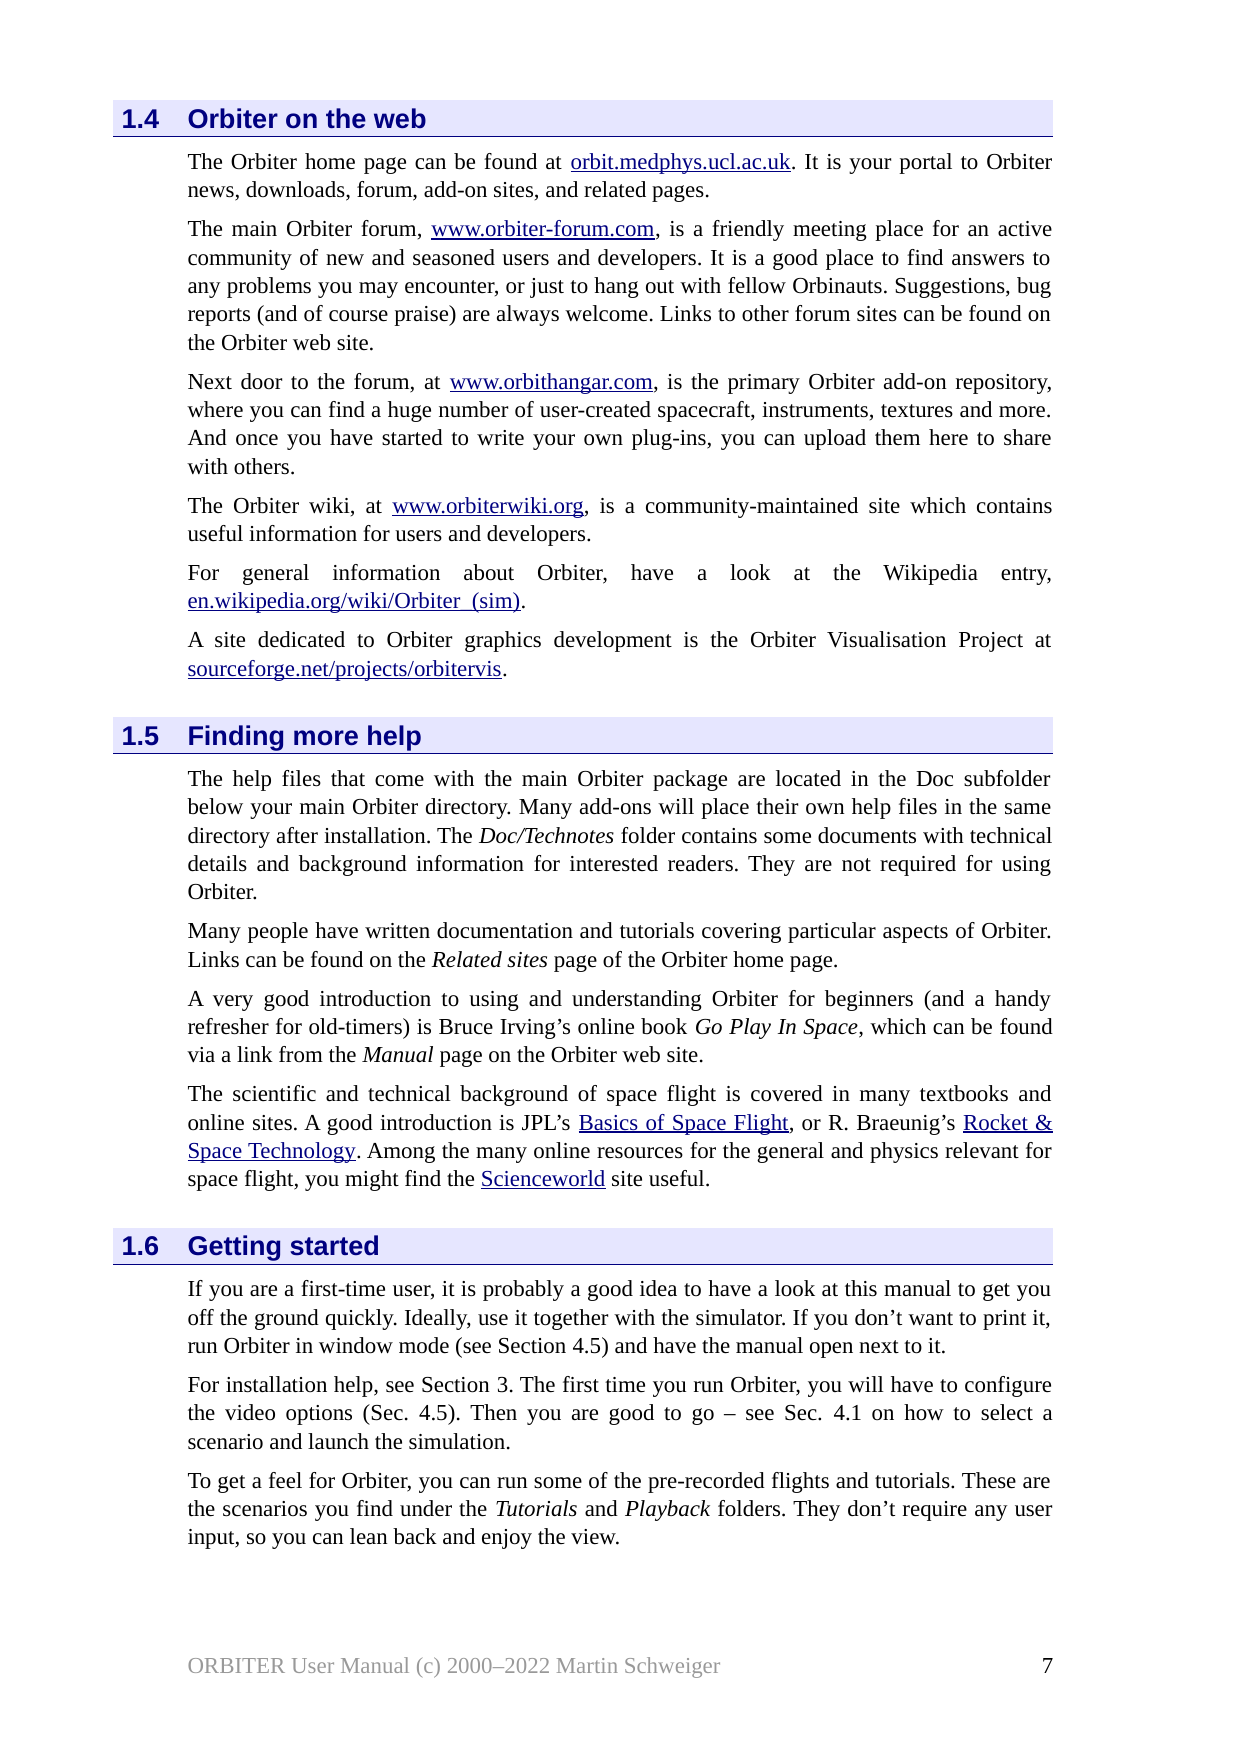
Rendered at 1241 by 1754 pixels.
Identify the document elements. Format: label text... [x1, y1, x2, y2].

text Many people have written documentation and tutorials covering particular aspects of Orbiter. Links can be found on the Related sites page of the Orbiter home page. [187, 916, 1053, 973]
text For general information about Orbiter, have a look at the Wikipedia entry, en.wikipedia.org/wiki/Orbiter_(sim). [187, 558, 1053, 614]
text A very good introduction to using and understanding Orbiter for beginners (and a handy refresher for old-timers) is Bruce Irving’s online book Go Play In Space, which can be found via a link from the Manual page on the Orbiter web site. [187, 983, 1053, 1068]
text The Orbiter home page can be found at orbit.medphys.ucl.ac.uk. It is your portal to Orbiter news, downloads, forum, add-on sites, and related pages. [187, 147, 1053, 204]
text Next door to the forum, at www.orbithangar.com, is the primary Orbiter add-on repository, where you can find a huge number of user-created spacecraft, instruments, textures and more. And once you have started to write your own plug-ins, you can upload them here to share with others. [187, 367, 1053, 480]
text A site dedicated to Orbiter graphics development is the Orbiter Visualisation Project at sourceforge.net/projects/orbitervis. [187, 625, 1053, 682]
text For installation help, see Section 3. The first time you run Orbiter, you will have to configure the video options (Sec. 4.5). Then you are good to go – see Sec. 4.1 on how to select a scenario and launch the simulation. [187, 1370, 1053, 1455]
text If you are a first-time user, it is probably a good idea to have a look at this manual to get you off the ground quickly. Ideally, use it together with the simulator. If you don’t want to print it, run Orbiter in window mode (see Section 4.5) and have the manual open next to it. [187, 1274, 1053, 1359]
text The Orbiter wiki, at www.orbiterwiki.org, is a community-maintained site which contains useful information for users and developers. [187, 491, 1053, 547]
text The main Orbiter forum, www.orbiter-forum.com, is a friendly meeting place for an active community of new and seasoned users and developers. It is a good place to find answers to any problems you may encounter, or just to hang out with fellow Orbinauts. Suggestions, bug reports (and of course praise) are always welcome. Links to other forum sites can be found on the Orbiter web site. [187, 214, 1053, 356]
subtitle Finding more help [113, 717, 1053, 753]
text The help files that come with the main Orbiter package are located in the Doc subfolder below your main Orbiter directory. Many add-ons will place their own help files in the same directory after installation. The Doc/Technotes folder contains some documents with technical details and background information for interested readers. They are not required for using Orbiter. [187, 764, 1053, 905]
subtitle Orbiter on the web [113, 100, 1053, 136]
subtitle Getting started [113, 1228, 1053, 1264]
text The scientific and technical background of space flight is covered in many textbooks and online sites. A good introduction is JPL’s Basics of Space Flight, or R. Braeunig’s Rocket & Space Technology. Among the many online resources for the general and physics relevant for space flight, you might find the Scienceworld site useful. [187, 1079, 1053, 1192]
text To get a feel for Orbiter, you can run some of the pre-recorded flights and tutorials. These are the scenarios you find under the Tutorials and Playback folders. They don’t require any user input, so you can lean back and enjoy the view. [187, 1466, 1053, 1551]
